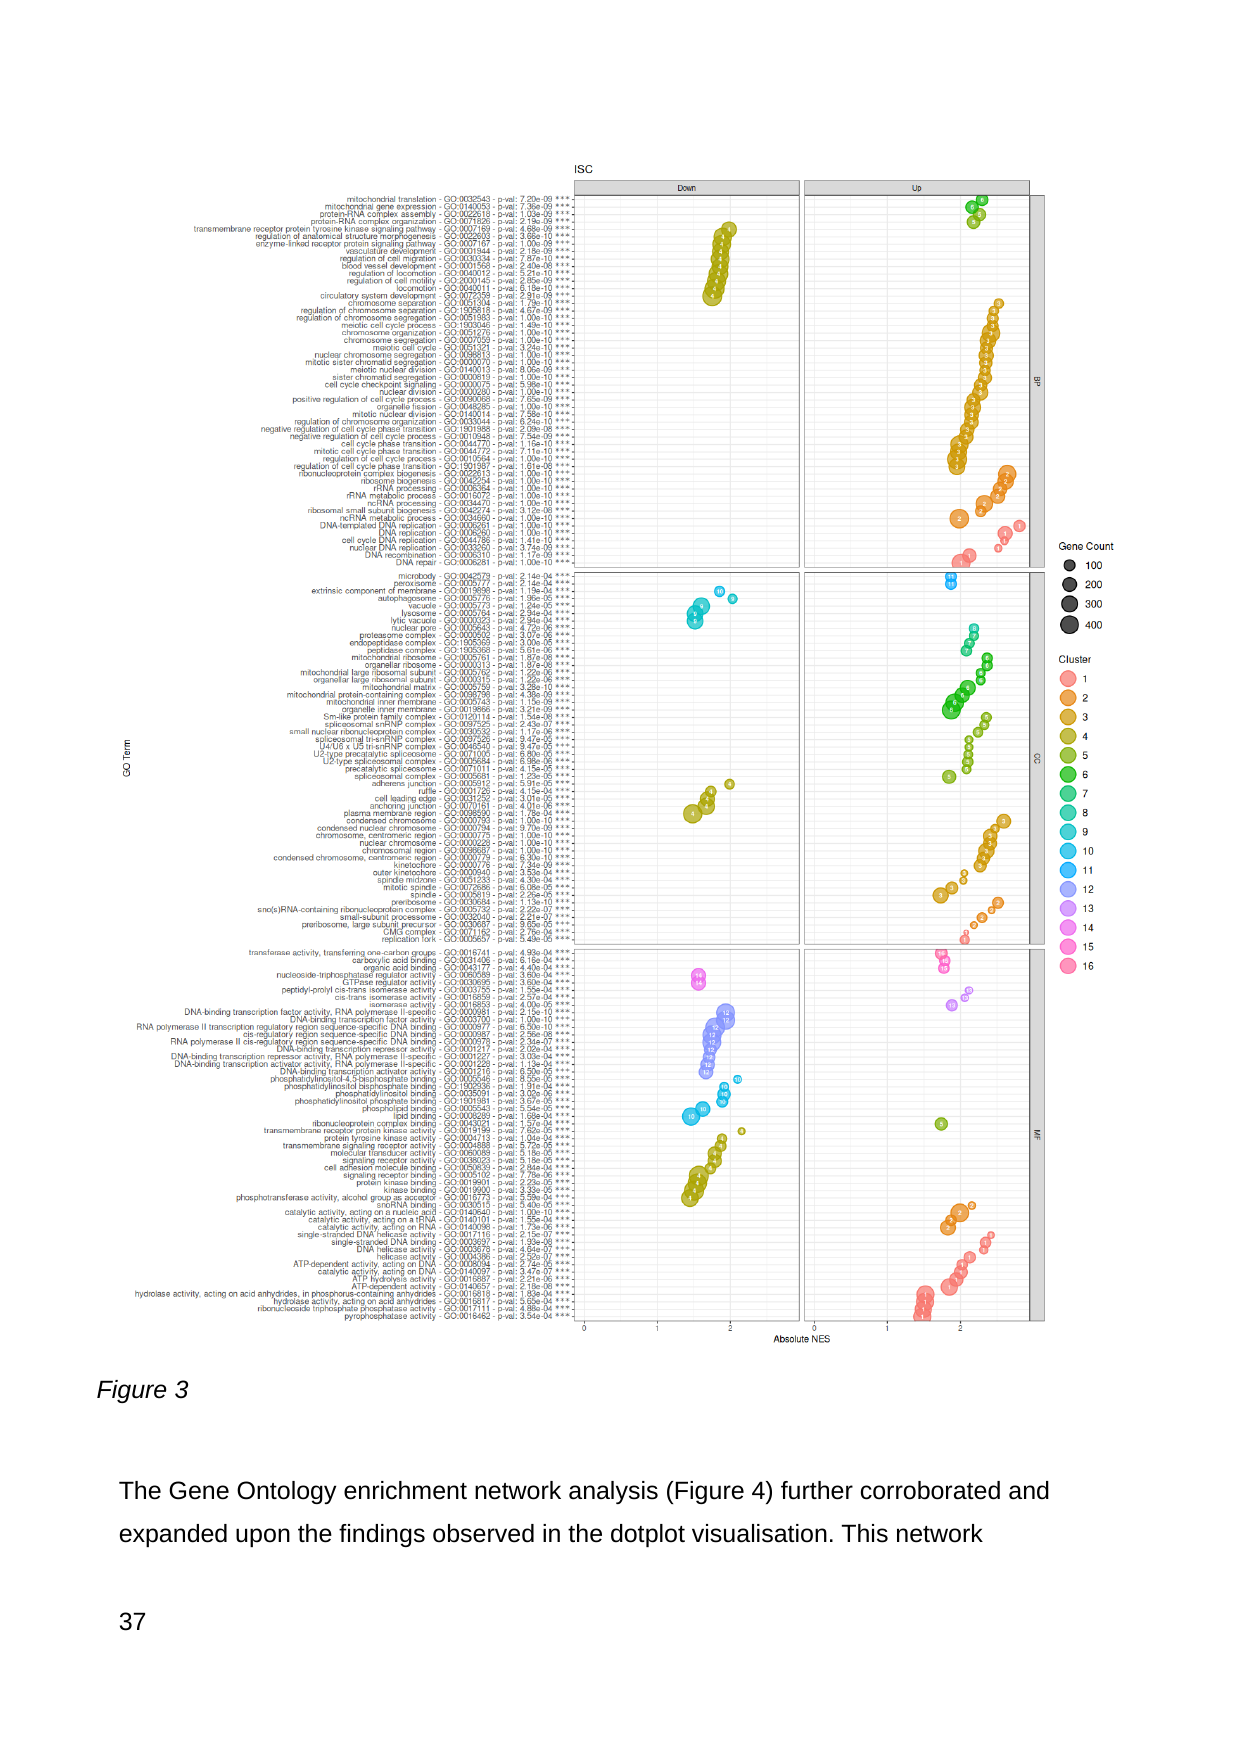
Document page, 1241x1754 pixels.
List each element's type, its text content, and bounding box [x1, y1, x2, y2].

text Figure 3 [96, 160, 1144, 1404]
picture [118, 160, 1122, 1349]
text The Gene Ontology enrichment network analysis (Figure 4) further corroborated and expanded upon the findings observed in the dotplot visualisation. This network [118, 1476, 1122, 1548]
